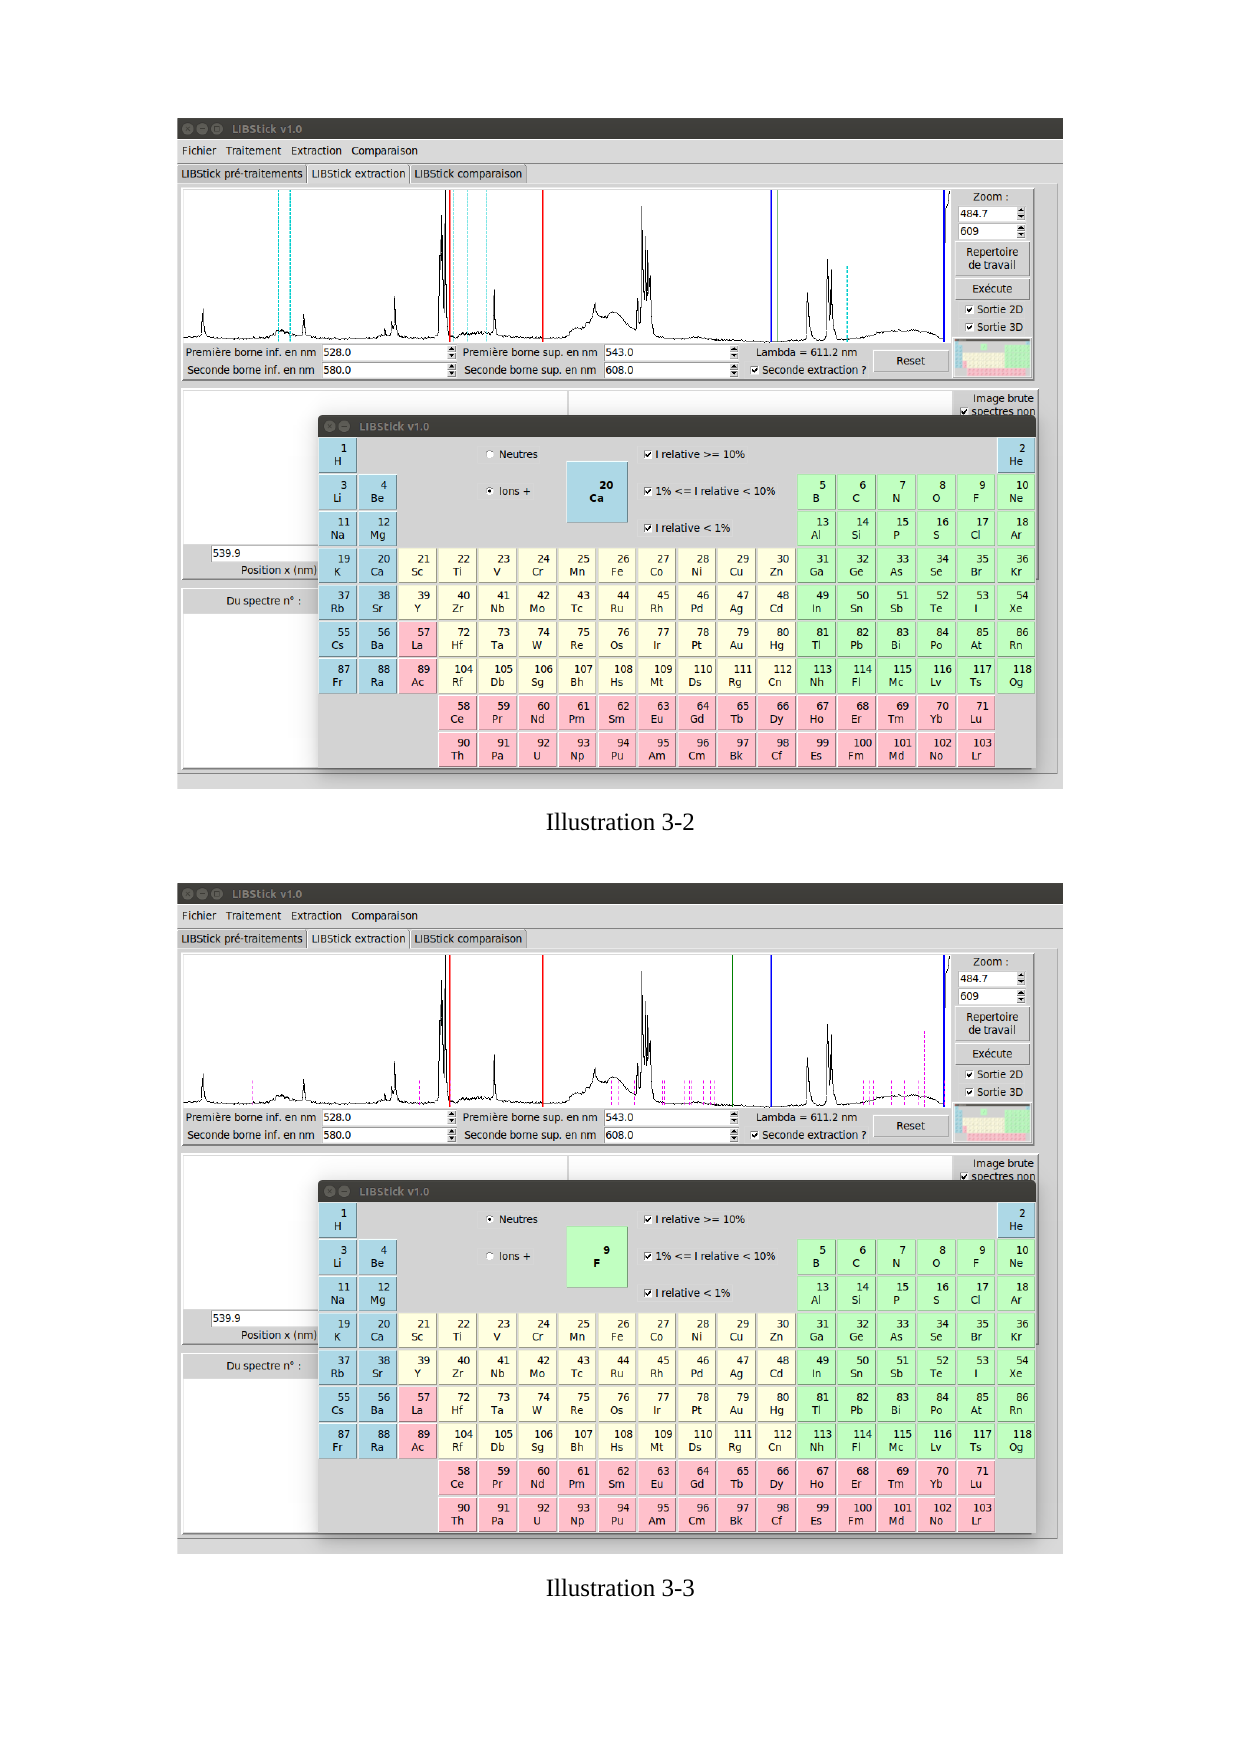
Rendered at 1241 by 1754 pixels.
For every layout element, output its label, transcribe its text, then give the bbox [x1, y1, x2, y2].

text Illustration 3-3 [118, 1573, 1122, 1602]
picture [177, 118, 1063, 789]
picture [177, 883, 1063, 1554]
text Illustration 3-2 [118, 807, 1122, 836]
